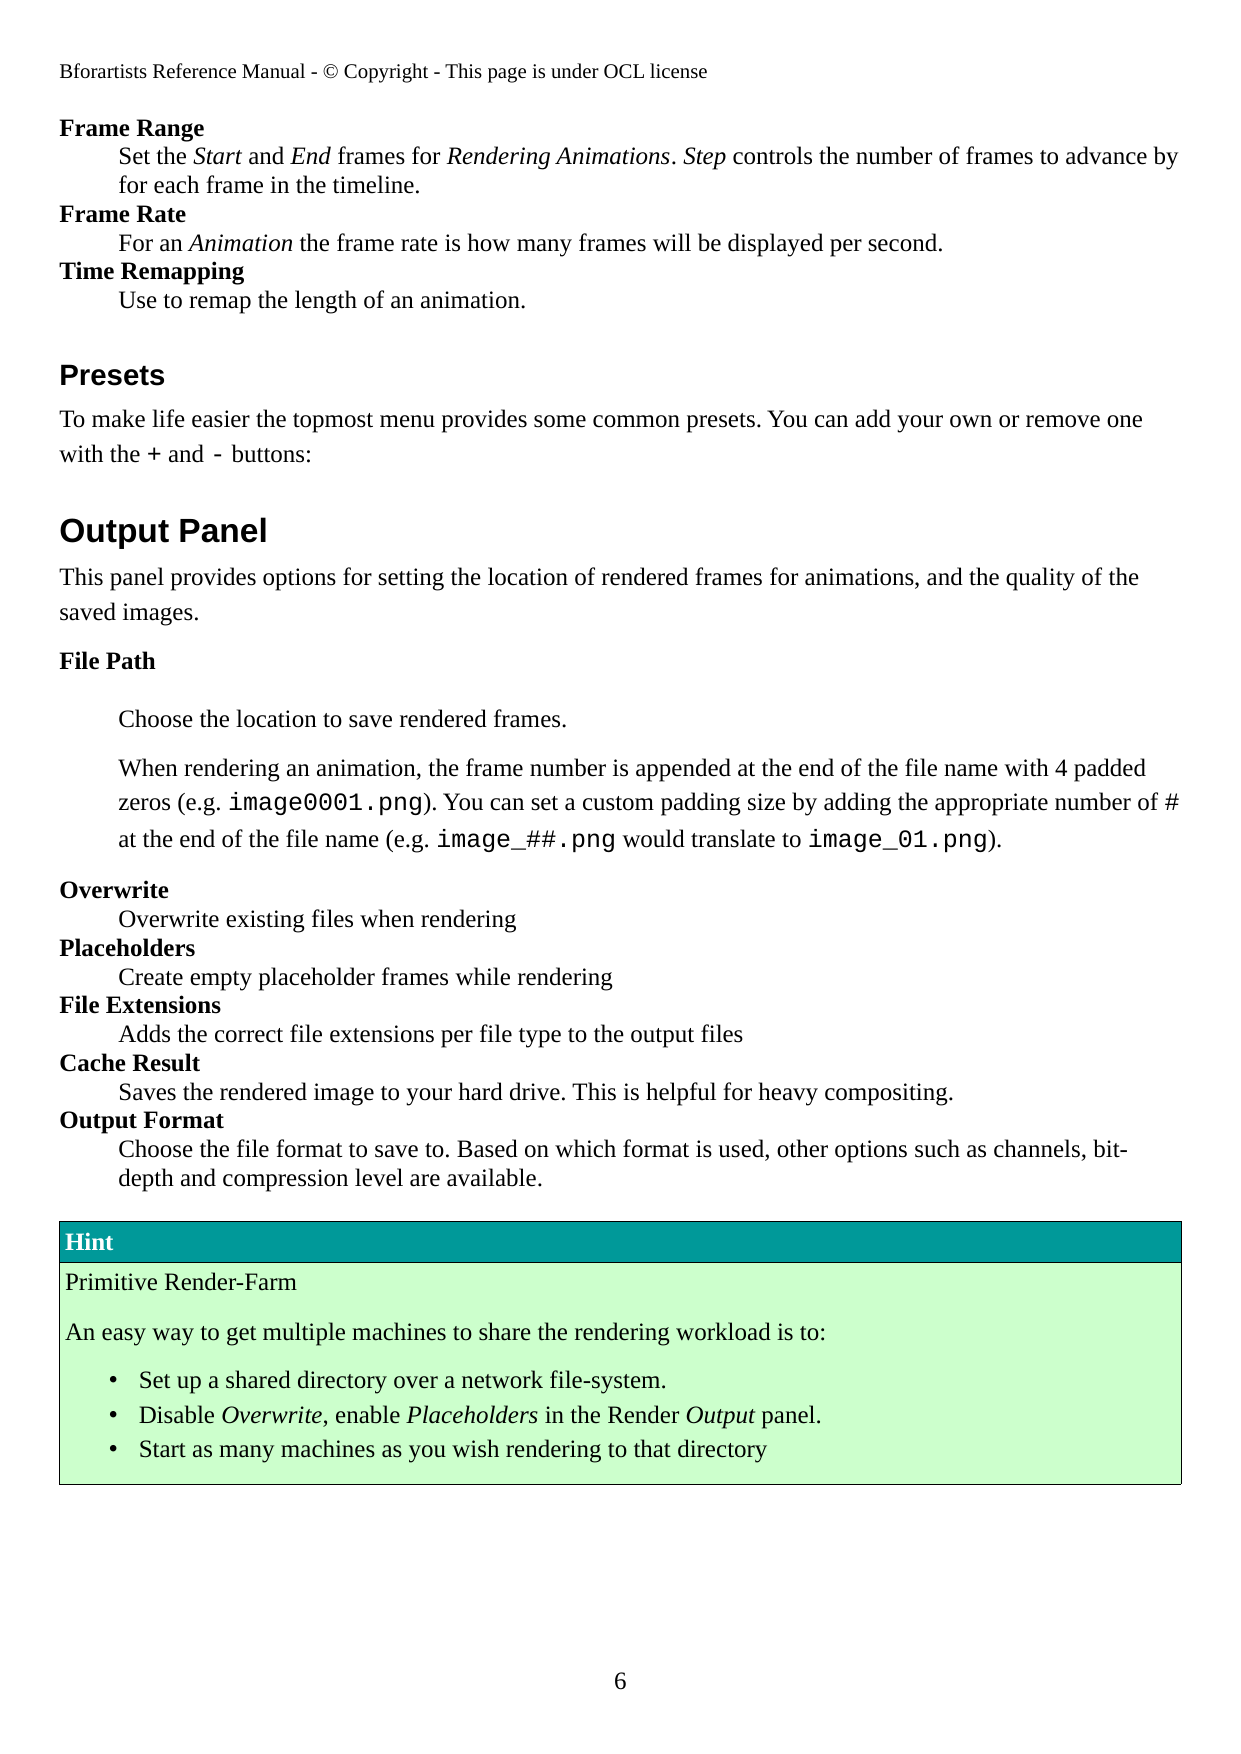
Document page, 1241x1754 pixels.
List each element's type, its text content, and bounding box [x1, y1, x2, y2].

list Set the Start and End frames for Rendering Animations. Step controls the number of frames to advance by for each frame in the timeline. [118, 141, 1181, 199]
list Use to remap the length of an animation. [118, 285, 1181, 314]
list Adds the correct file extensions per file type to the output files [118, 1019, 1181, 1048]
subtitle File Path [59, 646, 1181, 674]
subtitle Cache Result [59, 1048, 1181, 1077]
subtitle Frame Rate [59, 199, 1181, 228]
list For an Animation the frame rate is how many frames will be displayed per second. [118, 228, 1181, 256]
subtitle Frame Range [59, 113, 1181, 141]
text Choose the location to save rendered frames. [118, 704, 1181, 733]
text When rendering an animation, the frame number is appended at the end of the file name with 4 padded zeros (e.g. image0001.png). You can set a custom padding size by adding the appropriate number of # at the end of the file name (e.g. image_##.png would translate to image_01.png). [118, 753, 1181, 855]
subtitle File Extensions [59, 991, 1181, 1019]
subtitle Output Panel [59, 511, 1181, 550]
list Choose the file format to save to. Based on which format is used, other options such as channels, bit-depth and compression level are available. [118, 1134, 1181, 1192]
table_header Hint [60, 1222, 1181, 1262]
table_cell Primitive Render-Farm An easy way to get multiple machines to share the rendering workload is to: Set up a shared directory over a network file-system. Disable Overwrite, enable Placeholders in the Render Output panel. Start as many machines as you wish rendering to that directory [60, 1263, 1181, 1484]
subtitle Time Remapping [59, 256, 1181, 285]
text This panel provides options for setting the location of rendered frames for animations, and the quality of the saved images. [59, 562, 1181, 625]
list Saves the rendered image to your hard drive. This is helpful for heavy compositing. [118, 1077, 1181, 1106]
subtitle Presets [59, 358, 1181, 392]
text To make life easier the topmost menu provides some common presets. You can add your own or remove one with the + and - buttons: [59, 404, 1181, 469]
list Create empty placeholder frames while rendering [118, 962, 1181, 991]
subtitle Placeholders [59, 933, 1181, 962]
subtitle Output Format [59, 1106, 1181, 1134]
subtitle Overwrite [59, 876, 1181, 904]
list Overwrite existing files when rendering [118, 904, 1181, 933]
